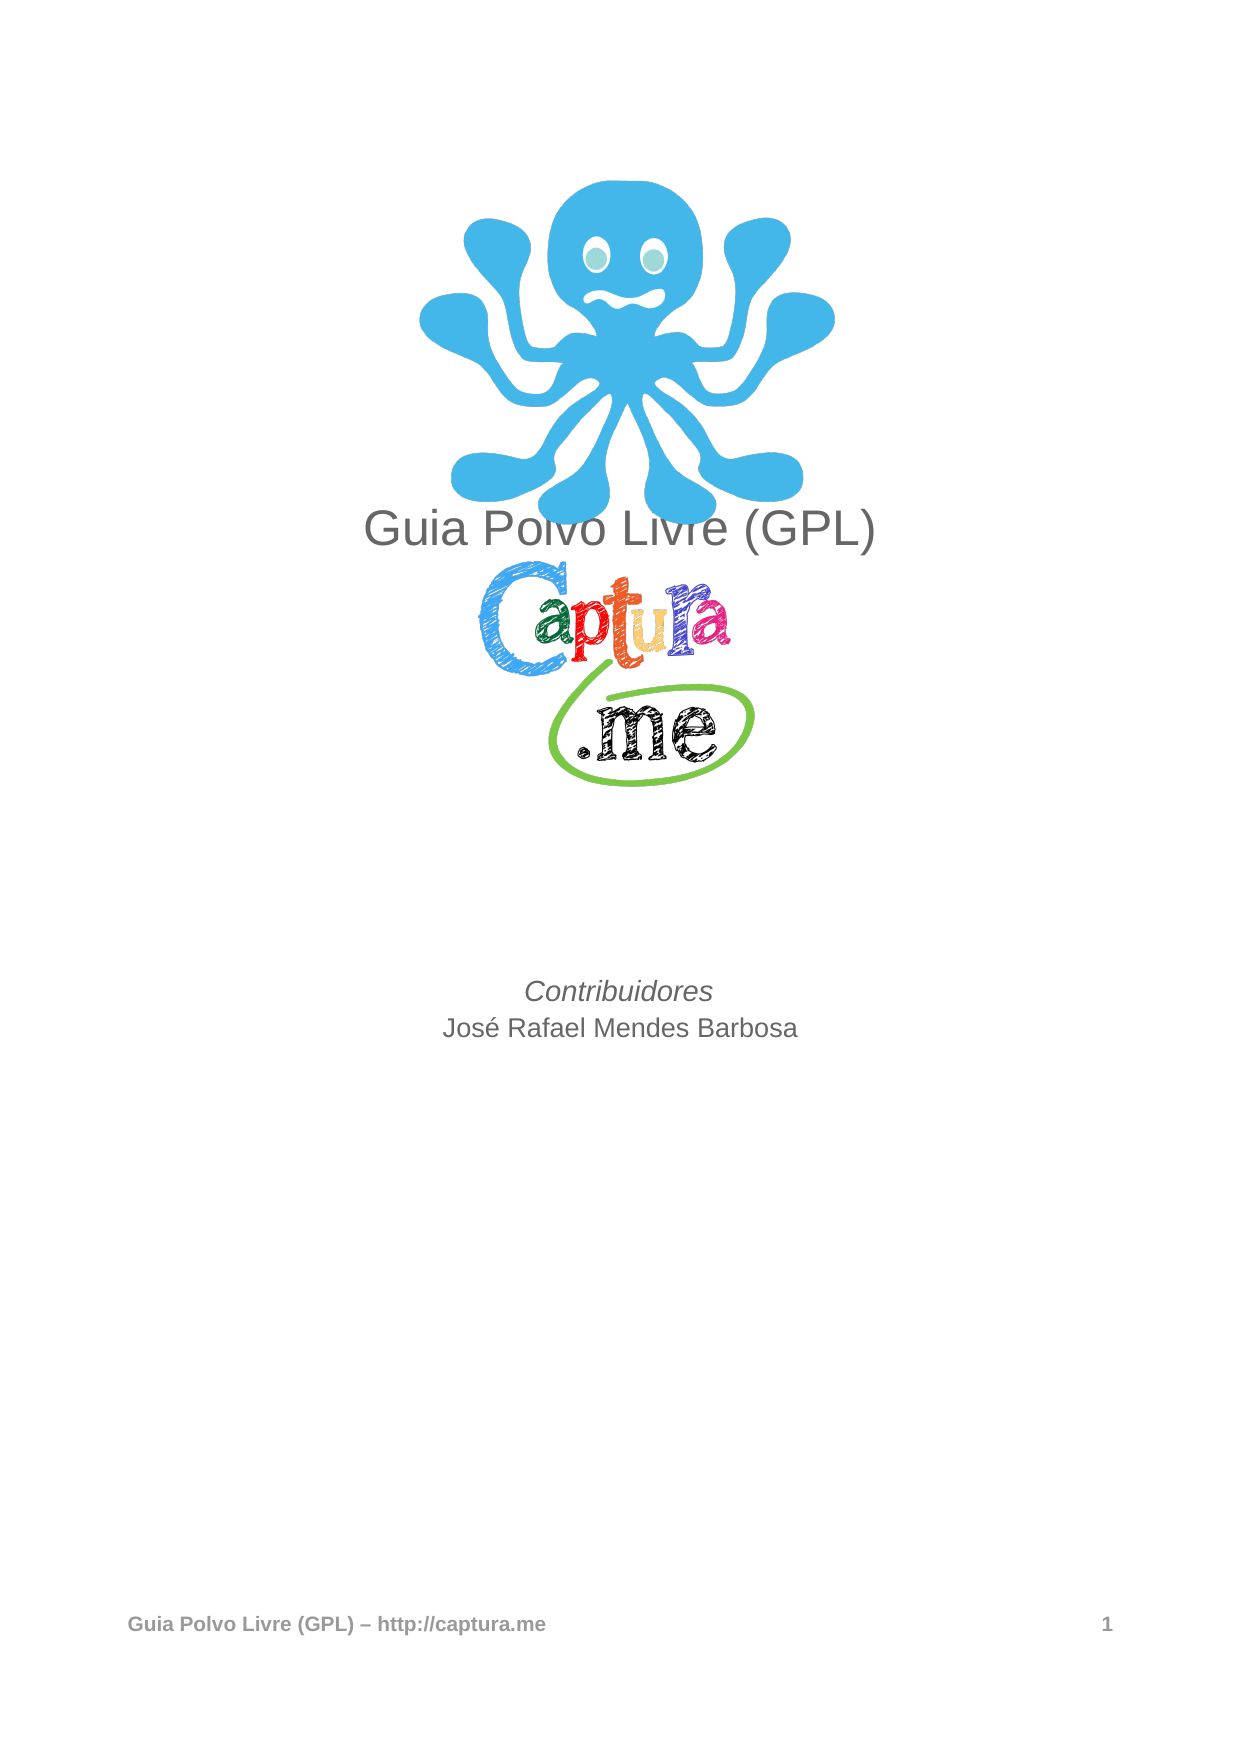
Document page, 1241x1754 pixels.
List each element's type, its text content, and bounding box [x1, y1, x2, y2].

text Guia Polvo Livre (GPL) [118, 500, 391, 556]
text José Rafael Mendes Barbosa [118, 1013, 1122, 1043]
picture [391, 141, 849, 799]
text Guia Polvo Livre (GPL) [370, 514, 391, 542]
text Guia Polvo Livre (GPL) [849, 500, 1122, 556]
text Contribuidores [118, 975, 1122, 1008]
